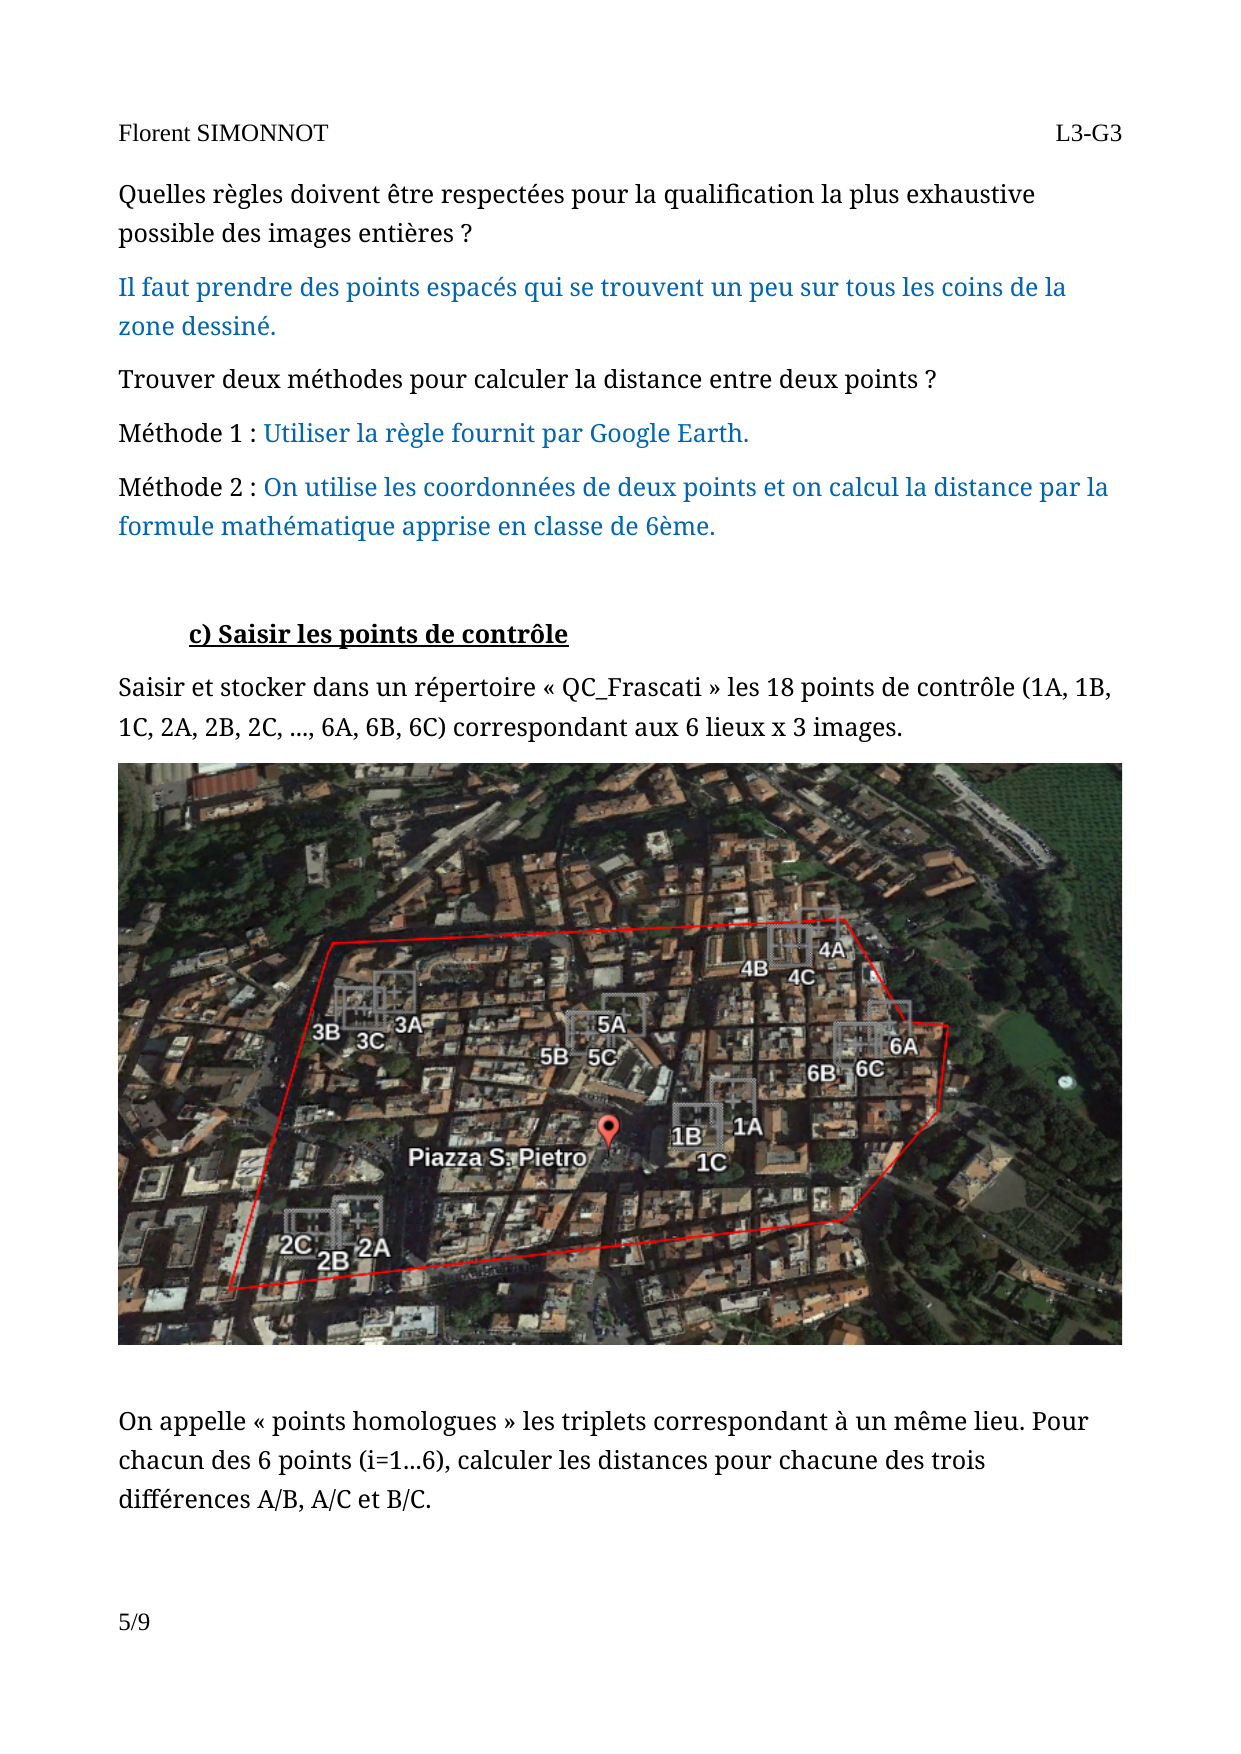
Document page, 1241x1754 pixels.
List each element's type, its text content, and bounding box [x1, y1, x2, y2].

text Méthode 2 : On utilise les coordonnées de deux points et on calcul la distance par la formule mathématique apprise en classe de 6ème. [118, 470, 1122, 543]
text Trouver deux méthodes pour calculer la distance entre deux points ? [118, 362, 1122, 396]
text On appelle « points homologues » les triplets correspondant à un même lieu. Pour chacun des 6 points (i=1...6), calculer les distances pour chacune des trois différences A/B, A/C et B/C. [118, 1403, 1122, 1516]
text Saisir et stocker dans un répertoire « QC_Frascati » les 18 points de contrôle (1A, 1B, 1C, 2A, 2B, 2C, ..., 6A, 6B, 6C) correspondant aux 6 lieux x 3 images. [118, 670, 1122, 743]
text Méthode 1 : Utiliser la règle fournit par Google Earth. [118, 416, 1122, 450]
text c) Saisir les points de contrôle [118, 616, 1122, 650]
picture [118, 763, 1123, 1345]
text Il faut prendre des points espacés qui se trouvent un peu sur tous les coins de la zone dessiné. [118, 269, 1122, 342]
text Quelles règles doivent être respectées pour la qualification la plus exhaustive possible des images entières ? [118, 176, 1122, 249]
